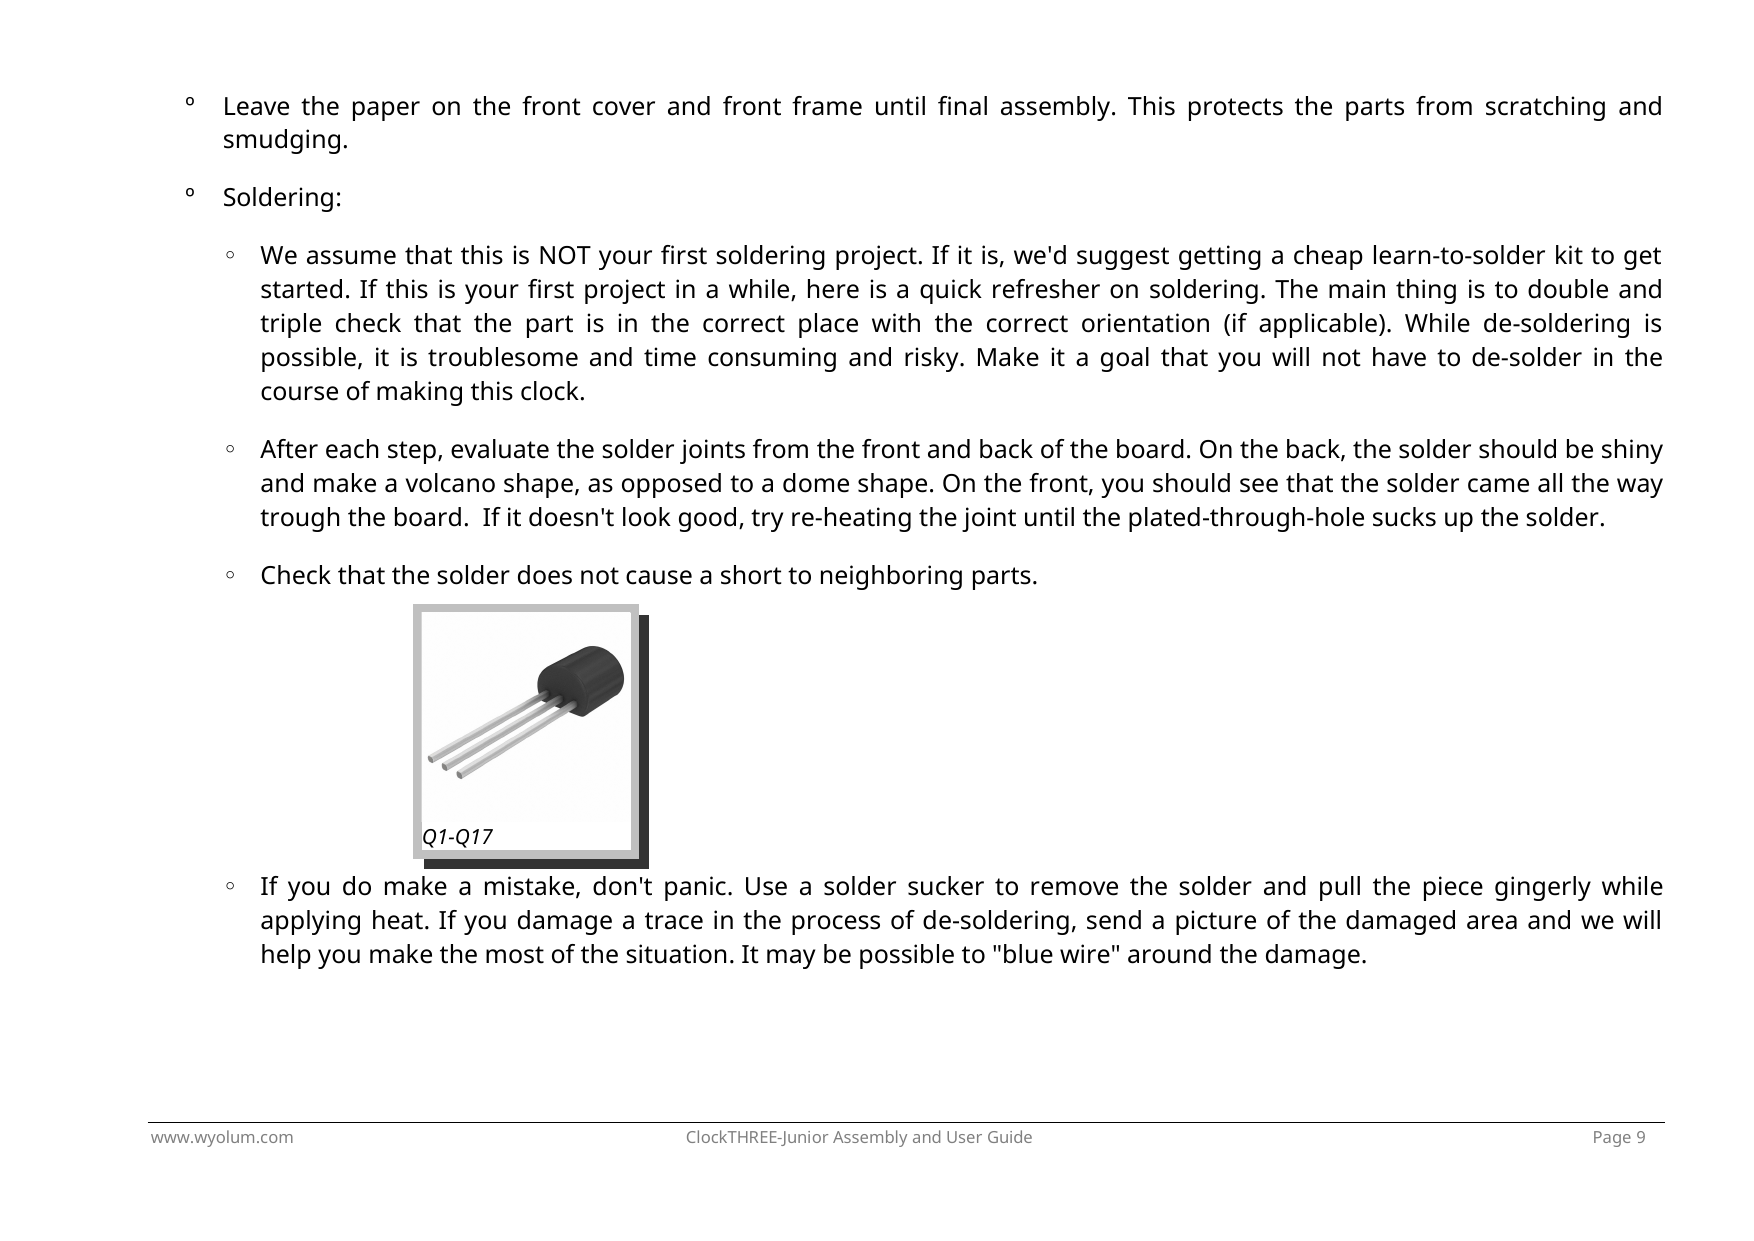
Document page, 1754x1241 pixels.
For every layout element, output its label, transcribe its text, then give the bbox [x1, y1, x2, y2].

list After each step, evaluate the solder joints from the front and back of the board. On the back, the solder should be shiny and make a volcano shape, as opposed to a dome shape. On the front, you should see that the solder came all the way trough the board. If it doesn't look good, try re-heating the joint until the plated-through-hole sucks up the solder. [223, 432, 1665, 534]
text Q1-Q17 [422, 822, 631, 850]
list Check that the solder does not cause a short to neighboring parts. [223, 558, 1665, 592]
list Leave the paper on the front cover and front frame until final assembly. This protects the parts from scratching and smudging. [185, 88, 1665, 156]
picture [421, 612, 631, 822]
list We assume that this is NOT your first soldering project. If it is, we'd suggest getting a cheap learn-to-solder kit to get started. If this is your first project in a while, here is a quick refresher on soldering. The main thing is to double and triple check that the part is in the correct place with the correct orientation (if applicable). While de-soldering is possible, it is troublesome and time consuming and risky. Make it a goal that you will not have to de-solder in the course of making this clock. [223, 238, 1665, 408]
list If you do make a mistake, don't panic. Use a solder sucker to remove the solder and pull the piece gingerly while applying heat. If you damage a trace in the process of de-soldering, send a picture of the damaged area and we will help you make the most of the situation. It may be possible to "blue wire" around the damage. [223, 616, 1665, 971]
list Soldering: [185, 180, 1665, 214]
